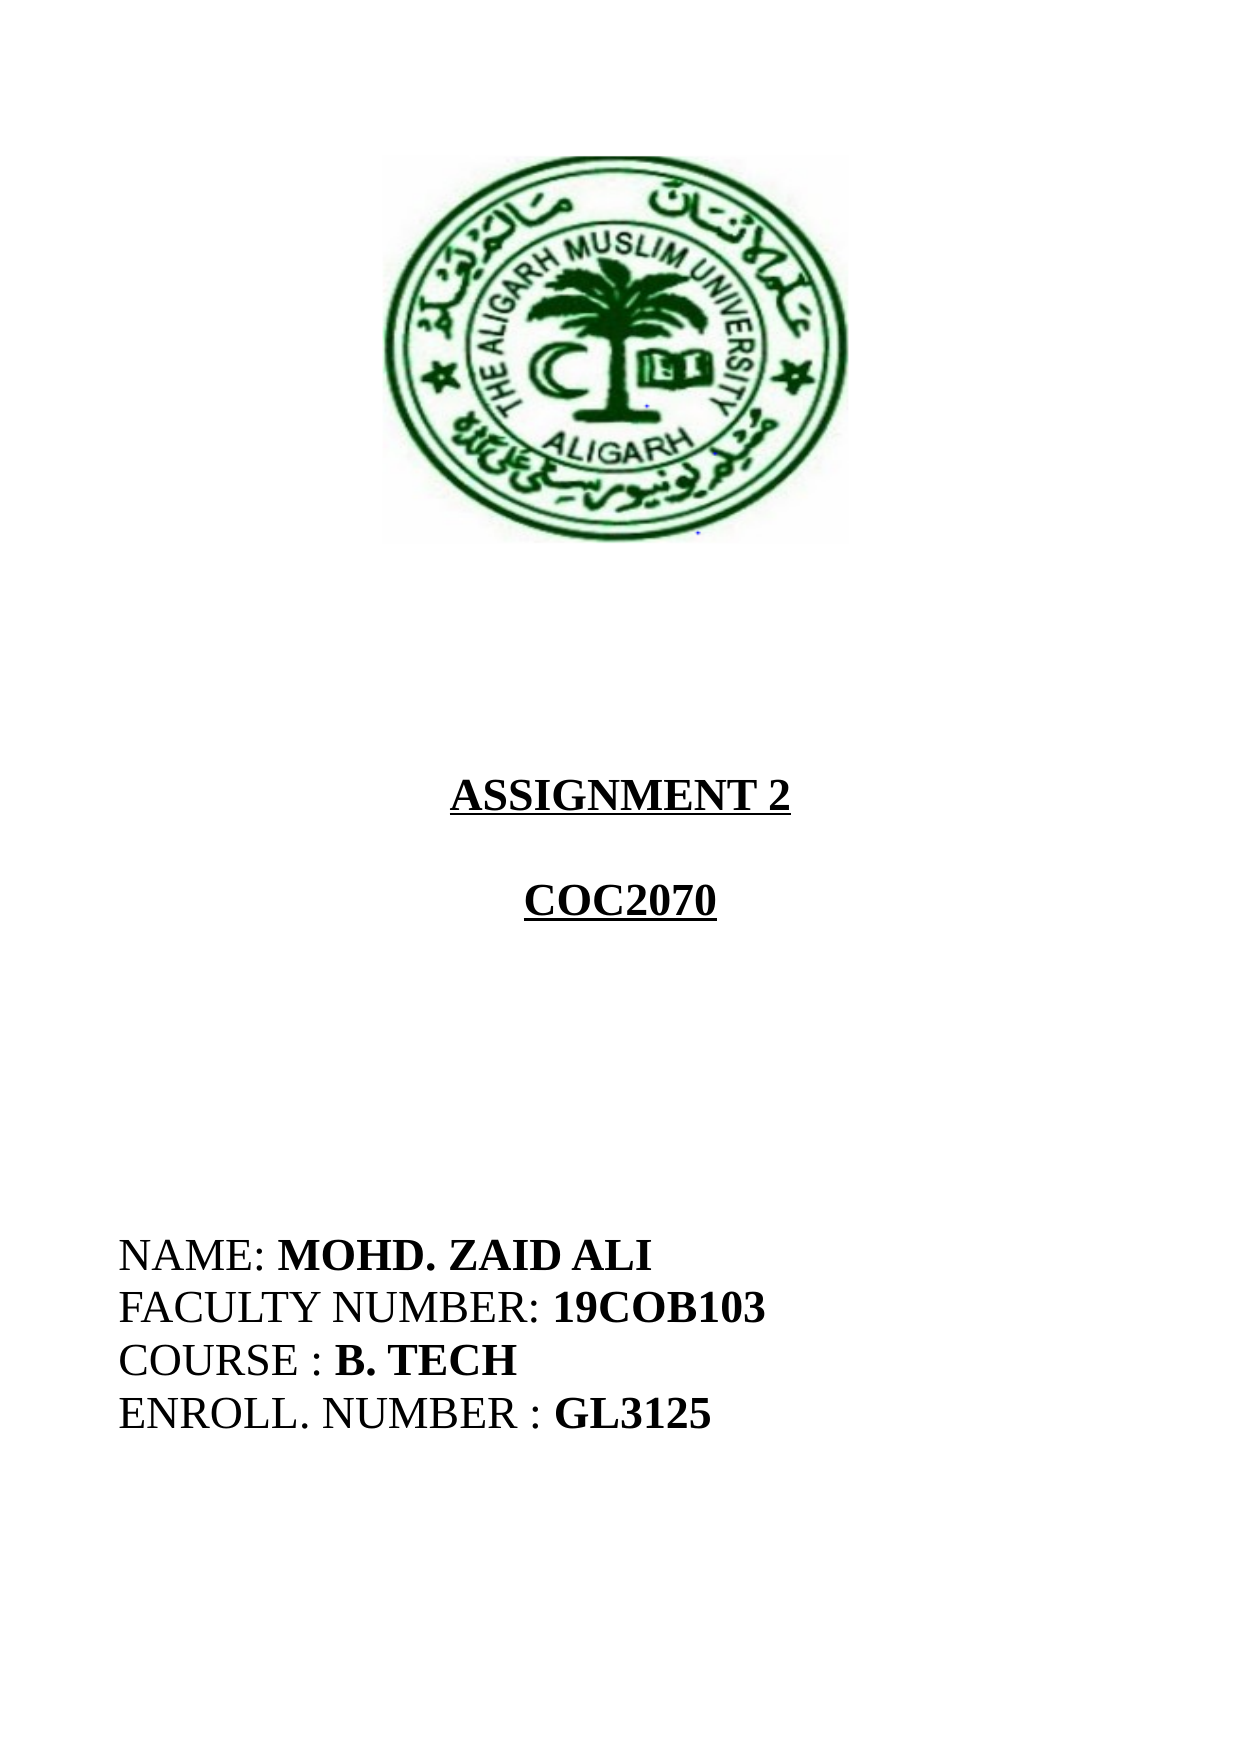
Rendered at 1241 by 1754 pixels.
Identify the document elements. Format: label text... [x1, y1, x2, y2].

text FACULTY NUMBER: 19COB103 [118, 1280, 1122, 1333]
text ENROLL. NUMBER : GL3125 [118, 1386, 1122, 1438]
text COC2070 [118, 873, 1122, 926]
picture [215, 109, 1051, 624]
text COURSE : B. TECH [118, 1333, 1122, 1386]
text NAME: MOHD. ZAID ALI [118, 1227, 1122, 1280]
text ASSIGNMENT 2 [118, 767, 1122, 820]
